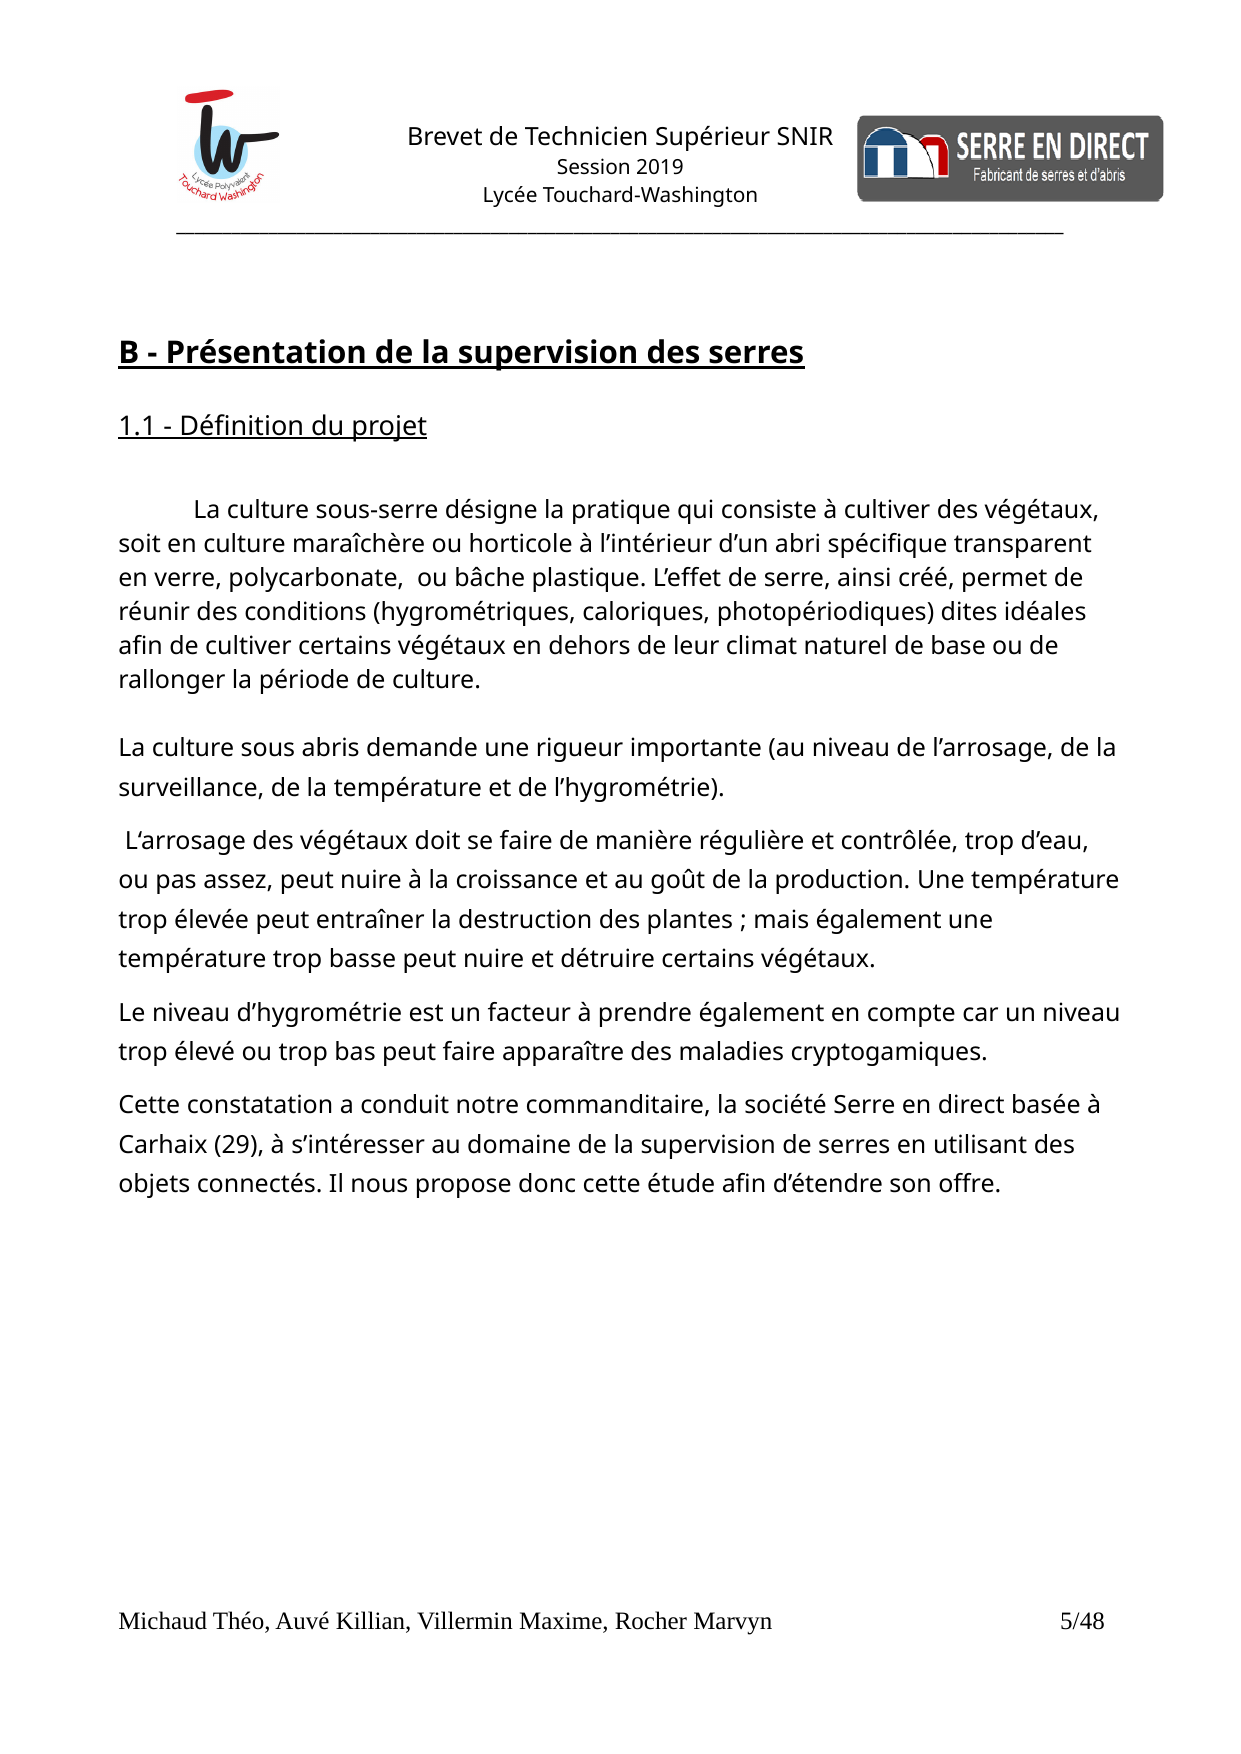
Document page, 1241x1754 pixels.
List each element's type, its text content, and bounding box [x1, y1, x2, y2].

subtitle 1.1 - Définition du projet [118, 406, 1122, 443]
text Cette constatation a conduit notre commanditaire, la société Serre en direct basée à Carhaix (29), à s’intéresser au domaine de la supervision de serres en utilisant des objets connectés. Il nous propose donc cette étude afin d’étendre son offre. [118, 1087, 1122, 1199]
text La culture sous-serre désigne la pratique qui consiste à cultiver des végétaux, soit en culture maraîchère ou horticole à l’intérieur d’un abri spécifique transparent en verre, polycarbonate, ou bâche plastique. L’effet de serre, ainsi créé, permet de réunir des conditions (hygrométriques, caloriques, photopériodiques) dites idéales afin de cultiver certains végétaux en dehors de leur climat naturel de base ou de rallonger la période de culture. [118, 492, 1122, 696]
subtitle B - Présentation de la supervision des serres [118, 330, 1122, 373]
text La culture sous abris demande une rigueur importante (au niveau de l’arrosage, de la surveillance, de la température et de l’hygrométrie). [118, 730, 1122, 803]
text Le niveau d’hygrométrie est un facteur à prendre également en compte car un niveau trop élevé ou trop bas peut faire apparaître des maladies cryptogamiques. [118, 994, 1122, 1067]
text L‘arrosage des végétaux doit se faire de manière régulière et contrôlée, trop d’eau, ou pas assez, peut nuire à la croissance et au goût de la production. Une température trop élevée peut entraîner la destruction des plantes ; mais également une température trop basse peut nuire et détruire certains végétaux. [118, 823, 1122, 974]
picture [852, 113, 1167, 206]
picture [176, 86, 281, 203]
